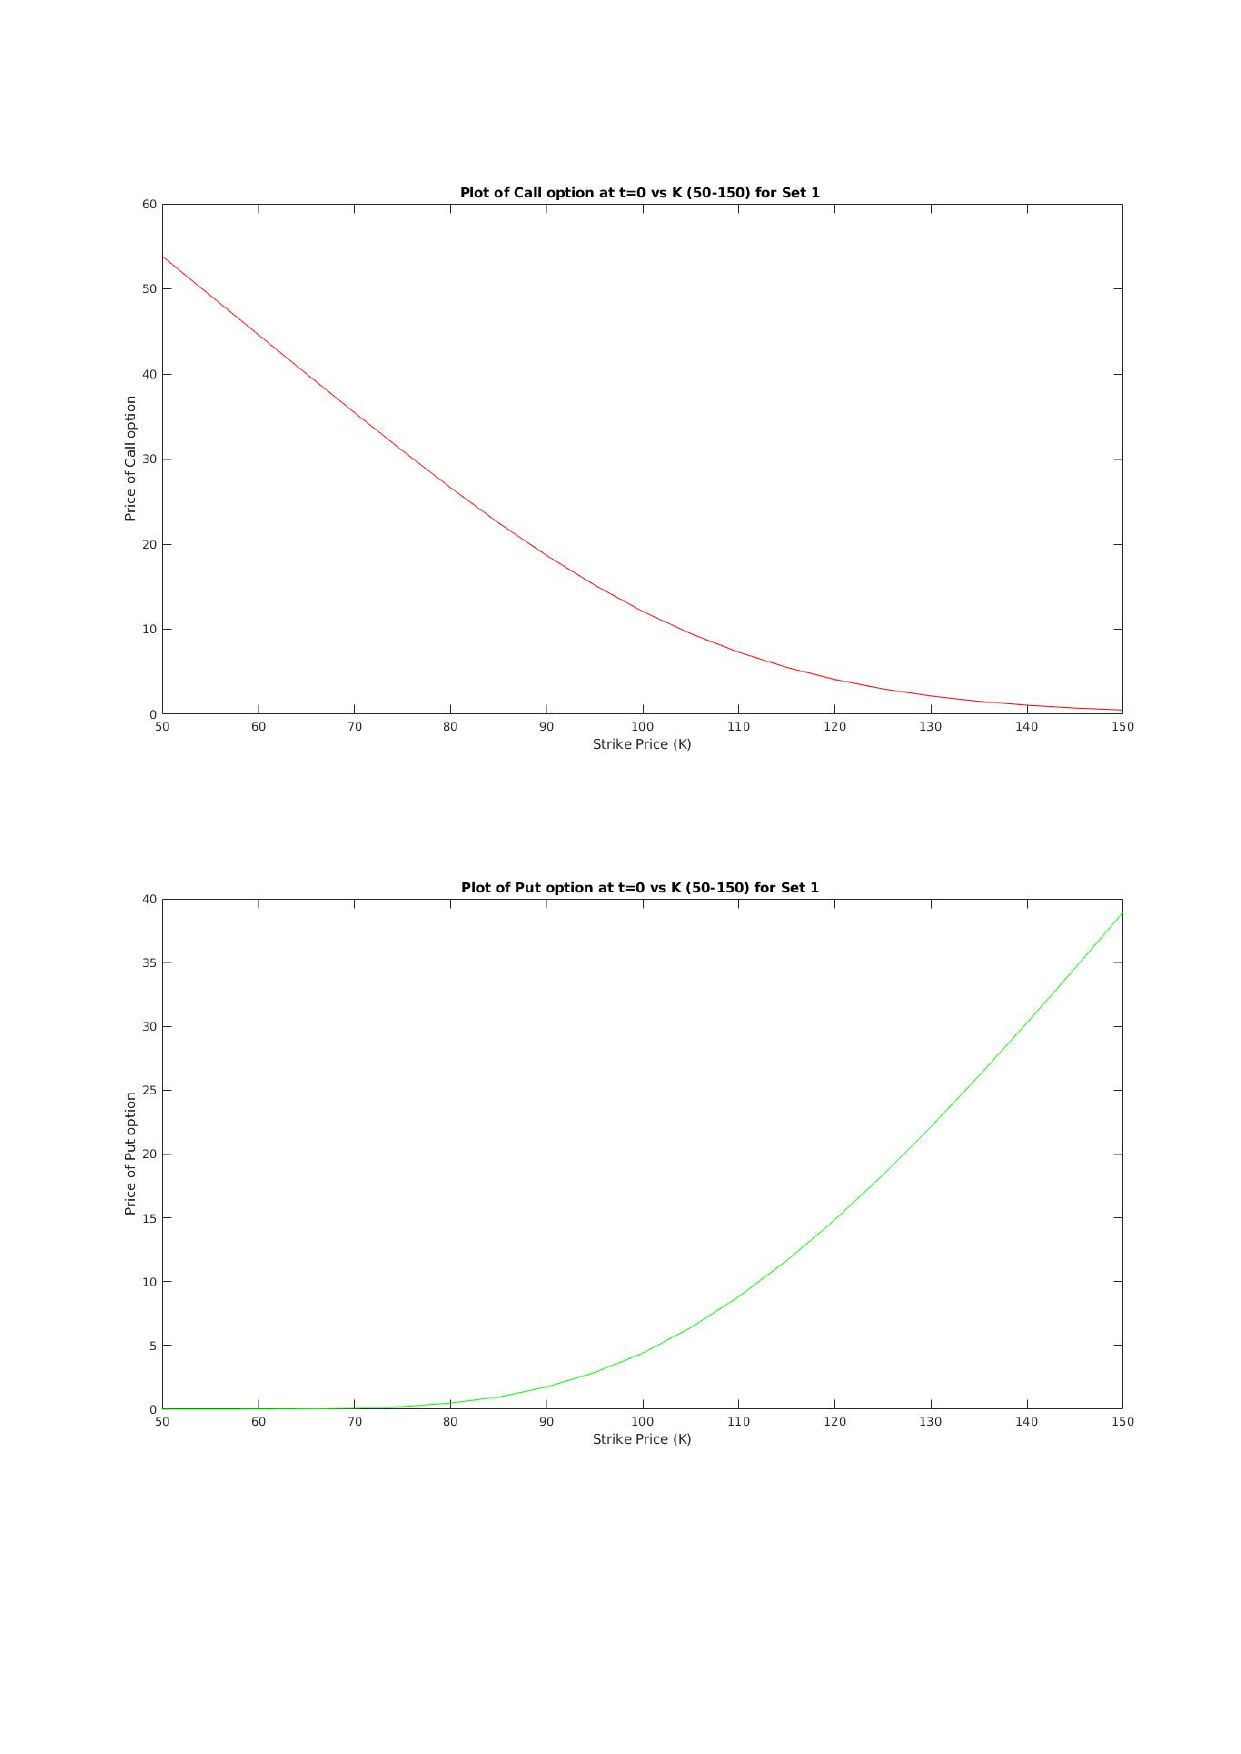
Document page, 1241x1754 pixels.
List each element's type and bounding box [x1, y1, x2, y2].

picture [0, 156, 1241, 783]
picture [0, 851, 1241, 1478]
